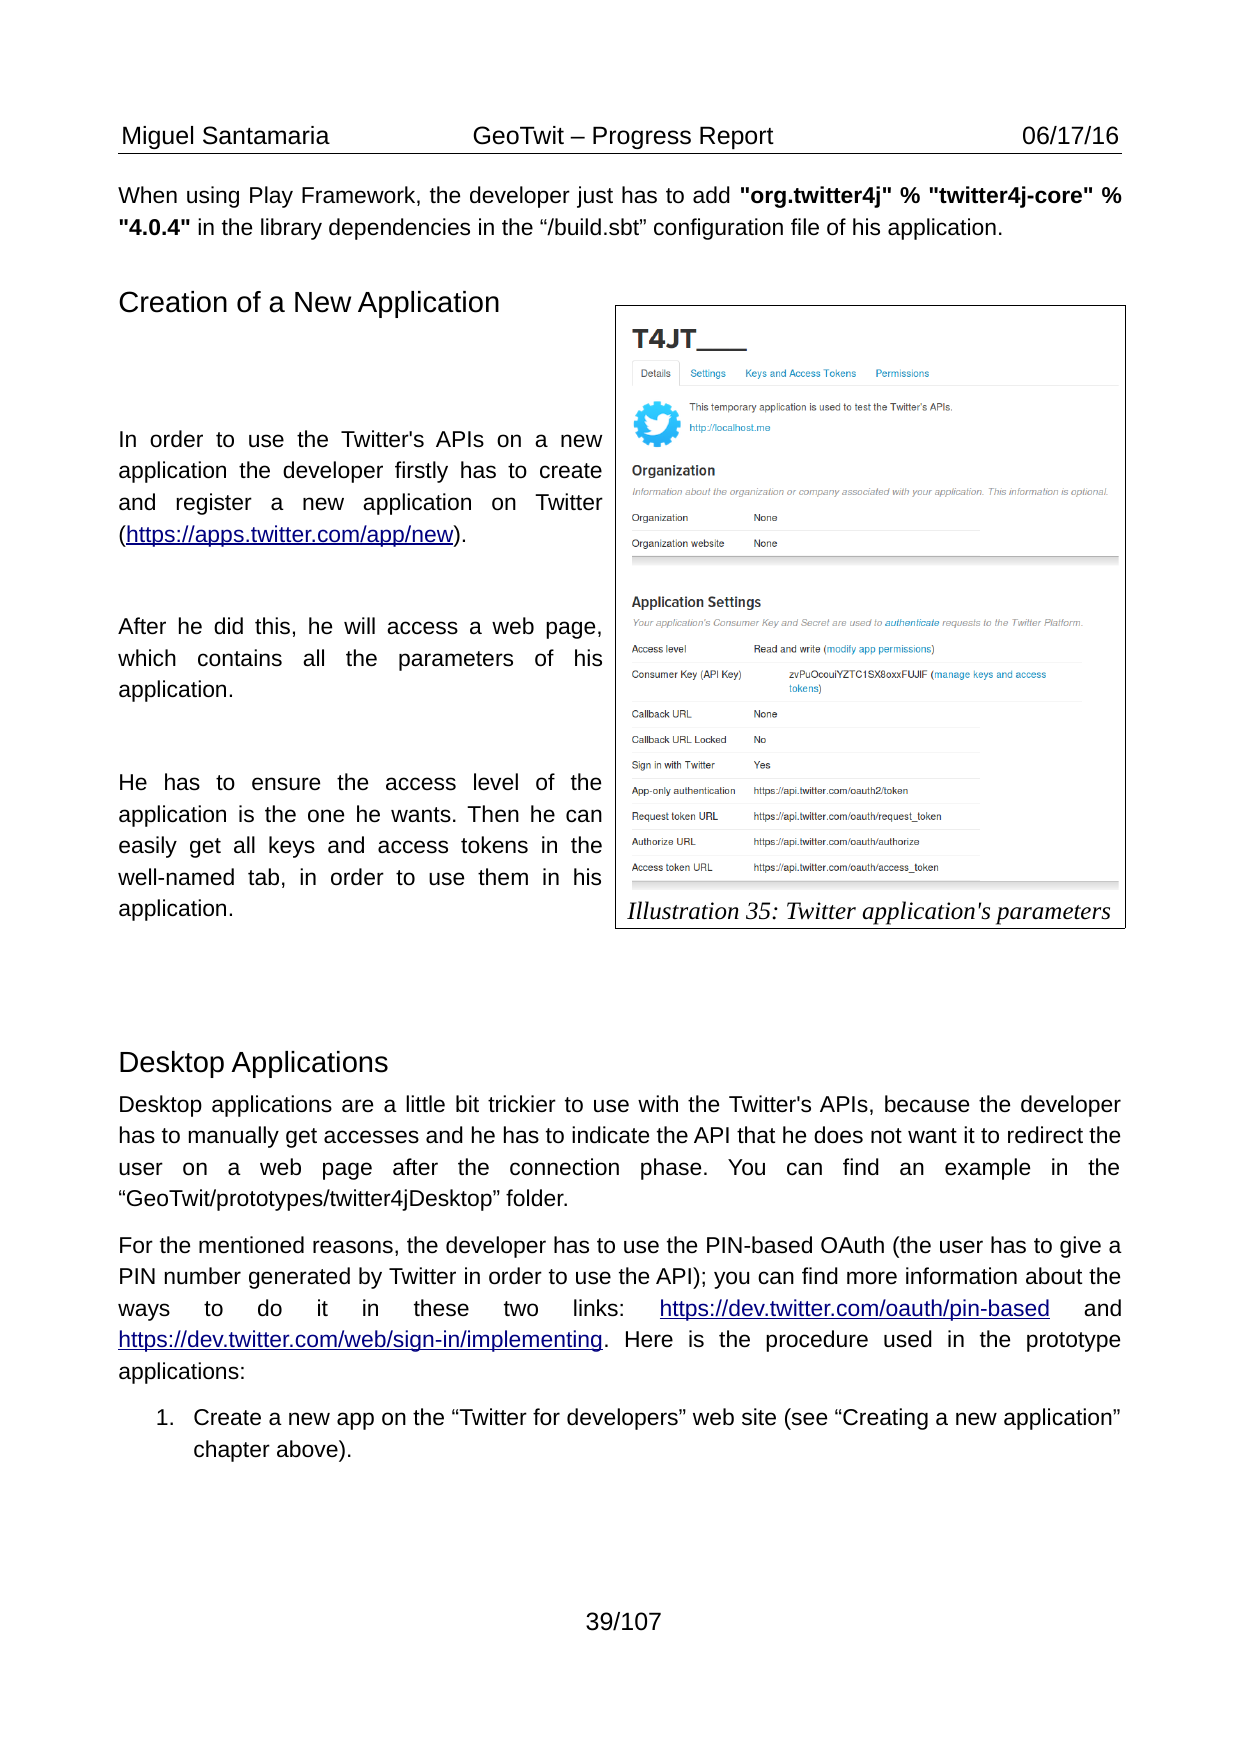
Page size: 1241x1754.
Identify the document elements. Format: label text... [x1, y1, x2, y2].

text Desktop applications are a little bit trickier to use with the Twitter's APIs, because the developer has to manually get accesses and he has to indicate the API that he does not want it to redirect the user on a web page after the connection phase. You can find an example in the “GeoTwit/prototypes/twitter4jDesktop” folder. [118, 1091, 1122, 1212]
text For the mentioned reasons, the developer has to use the PIN-based OAuth (the user has to give a PIN number generated by Twitter in order to use the API); you can find more information about the ways to do it in these two links: https://dev.twitter.com/oauth/pin-based and https://dev.twitter.com/web/sign-in/implementing. Here is the procedure used in the prototype applications: [118, 1232, 1122, 1384]
text Illustration 35: Twitter application's parameters [618, 321, 1122, 925]
text In order to use the Twitter's APIs on a new application the developer firstly has to create and register a new application on Twitter (https://apps.twitter.com/app/new). [118, 331, 615, 547]
subtitle Creation of a New Application [118, 285, 1122, 319]
text After he did this, he will access a web page, which contains all the parameters of his application. [118, 613, 615, 703]
subtitle [616, 306, 1125, 928]
subtitle Desktop Applications [118, 1045, 1122, 1078]
text When using Play Framework, the developer just has to add "org.twitter4j" % "twitter4j-core" % "4.0.4" in the library dependencies in the “/build.sbt” configuration file of his application. [118, 182, 1122, 240]
picture [621, 320, 1119, 896]
list Create a new app on the “Twitter for developers” web site (see “Creating a new application” chapter above). [156, 1404, 1122, 1462]
text He has to ensure the access level of the application is the one he wants. Then he can easily get all keys and access tokens in the well-named tab, in order to use them in his application. [118, 769, 615, 922]
